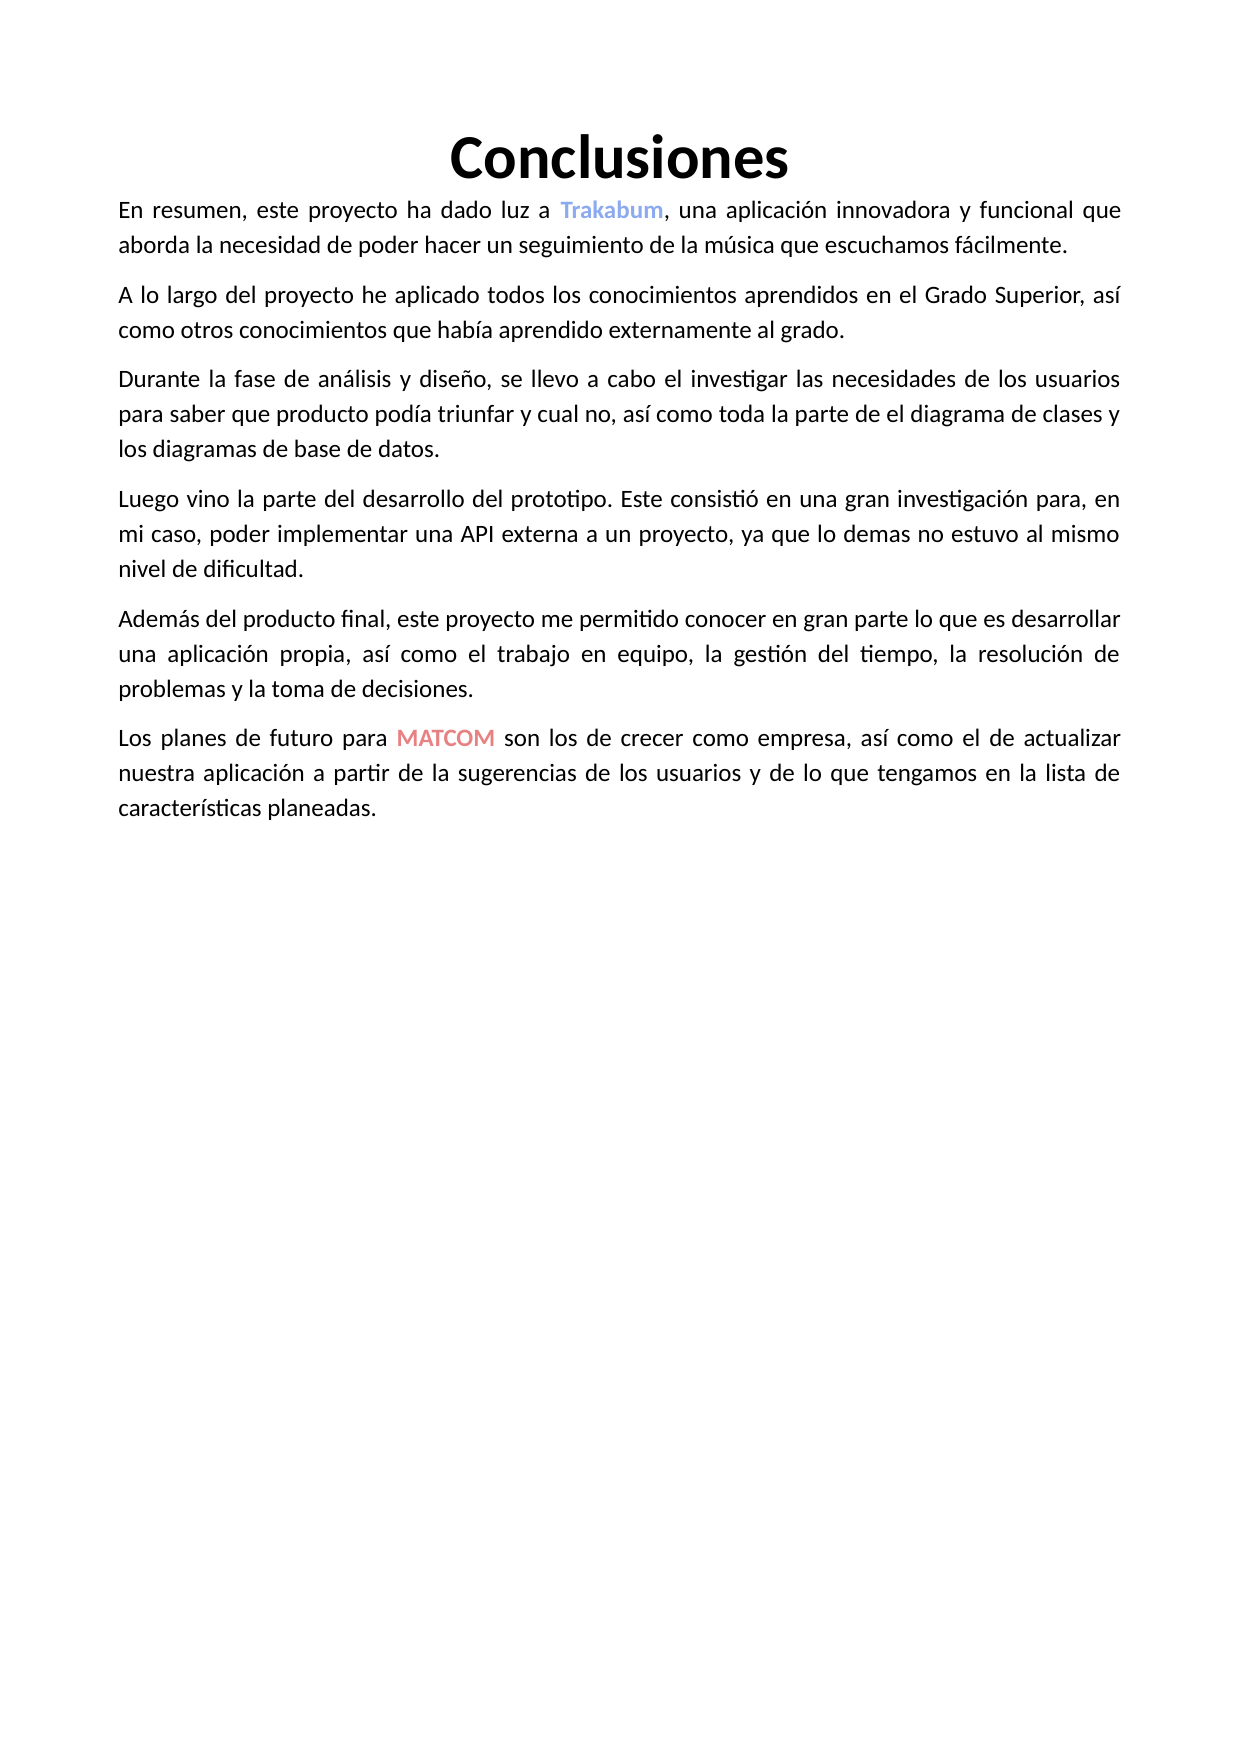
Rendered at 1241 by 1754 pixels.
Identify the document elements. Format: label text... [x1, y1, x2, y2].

text Los planes de futuro para MATCOM son los de crecer como empresa, así como el de actualizar nuestra aplicación a partir de la sugerencias de los usuarios y de lo que tengamos en la lista de características planeadas. [118, 722, 1122, 823]
text En resumen, este proyecto ha dado luz a Trakabum, una aplicación innovadora y funcional que aborda la necesidad de poder hacer un seguimiento de la música que escuchamos fácilmente. [118, 194, 1122, 260]
text Además del producto final, este proyecto me permitido conocer en gran parte lo que es desarrollar una aplicación propia, así como el trabajo en equipo, la gestión del tiempo, la resolución de problemas y la toma de decisiones. [118, 603, 1122, 703]
text Durante la fase de análisis y diseño, se llevo a cabo el investigar las necesidades de los usuarios para saber que producto podía triunfar y cual no, así como toda la parte de el diagrama de clases y los diagramas de base de datos. [118, 364, 1122, 464]
text Conclusiones [118, 118, 1122, 194]
text Luego vino la parte del desarrollo del prototipo. Este consistió en una gran investigación para, en mi caso, poder implementar una API externa a un proyecto, ya que lo demas no estuvo al mismo nivel de dificultad. [118, 483, 1122, 584]
text A lo largo del proyecto he aplicado todos los conocimientos aprendidos en el Grado Superior, así como otros conocimientos que había aprendido externamente al grado. [118, 279, 1122, 344]
